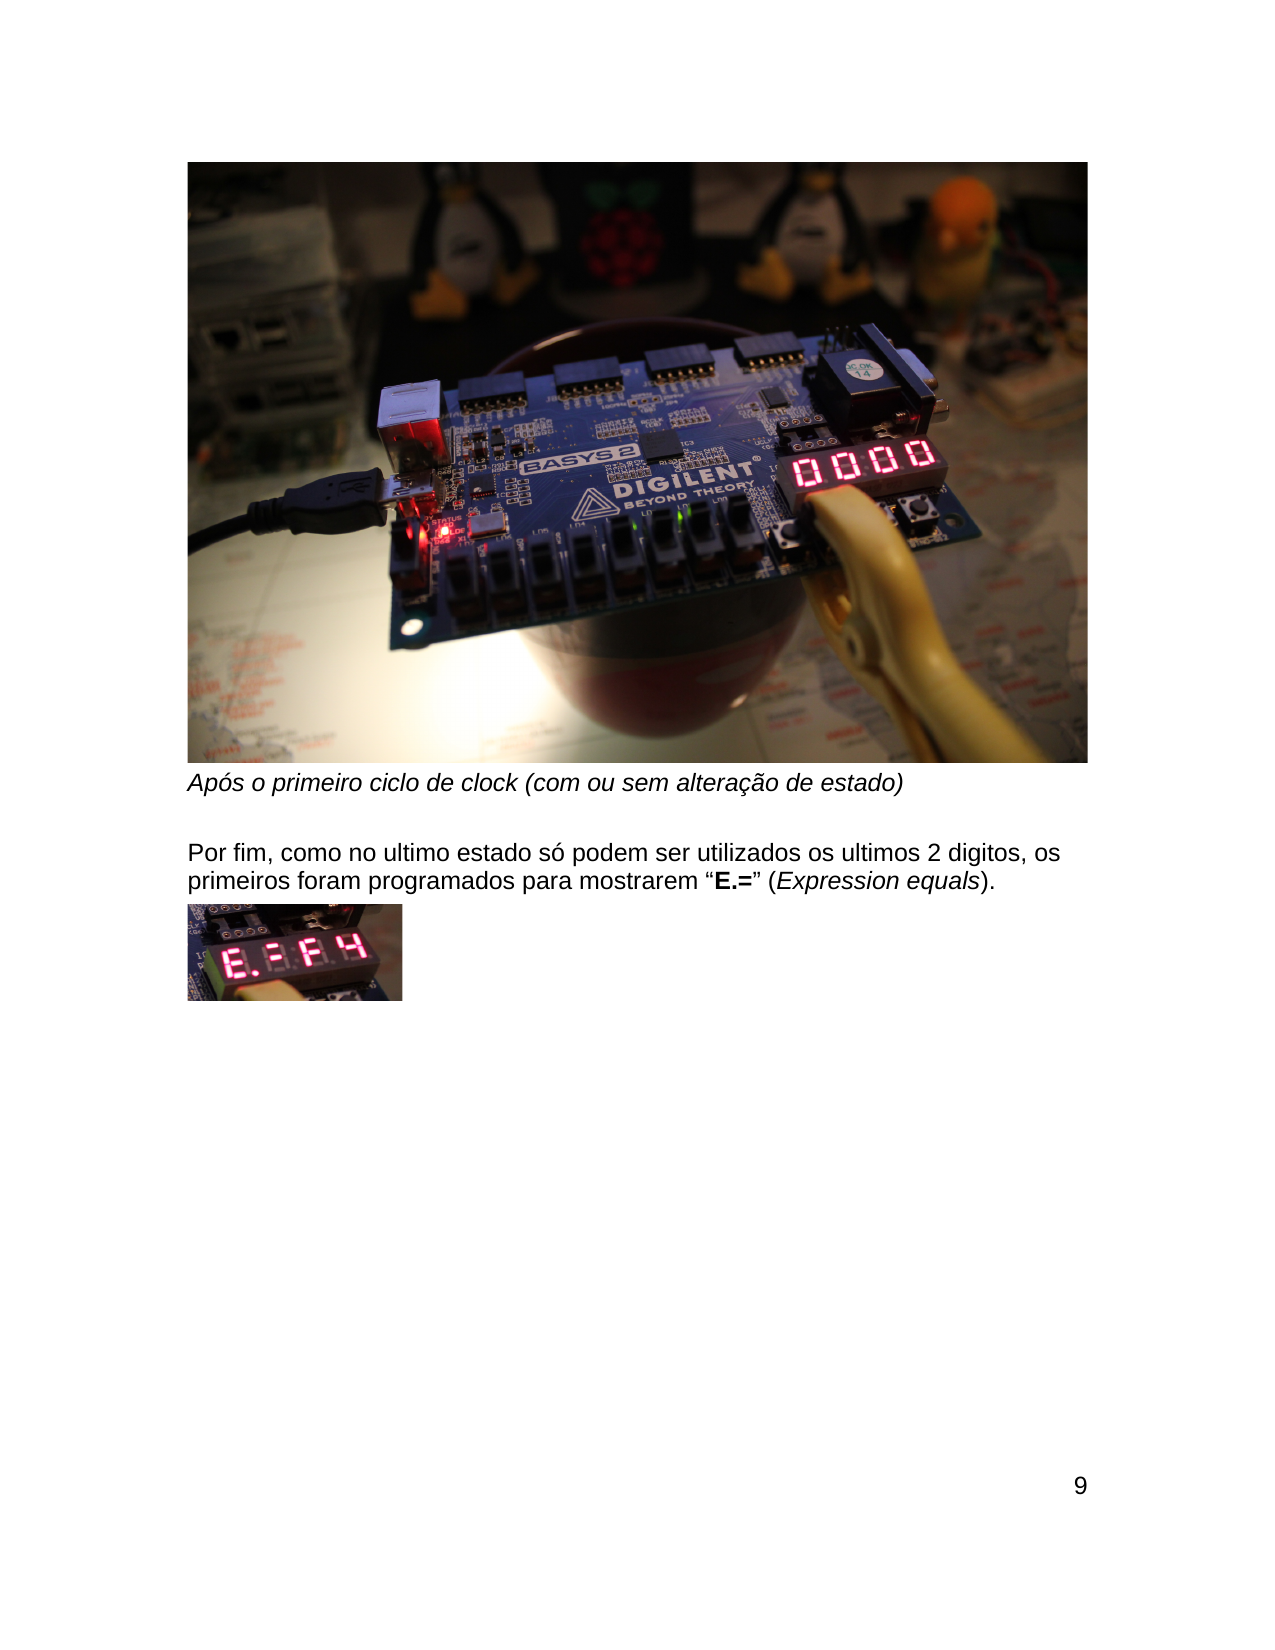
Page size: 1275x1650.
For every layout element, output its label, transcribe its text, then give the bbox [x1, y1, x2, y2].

text Após o primeiro ciclo de clock (com ou sem alteração de estado) [187, 763, 1087, 796]
text Por fim, como no ultimo estado só podem ser utilizados os ultimos 2 digitos, os primeiros foram programados para mostrarem “E.=” (Expression equals). [187, 838, 1087, 895]
picture [187, 162, 1088, 763]
picture [366, 904, 403, 982]
